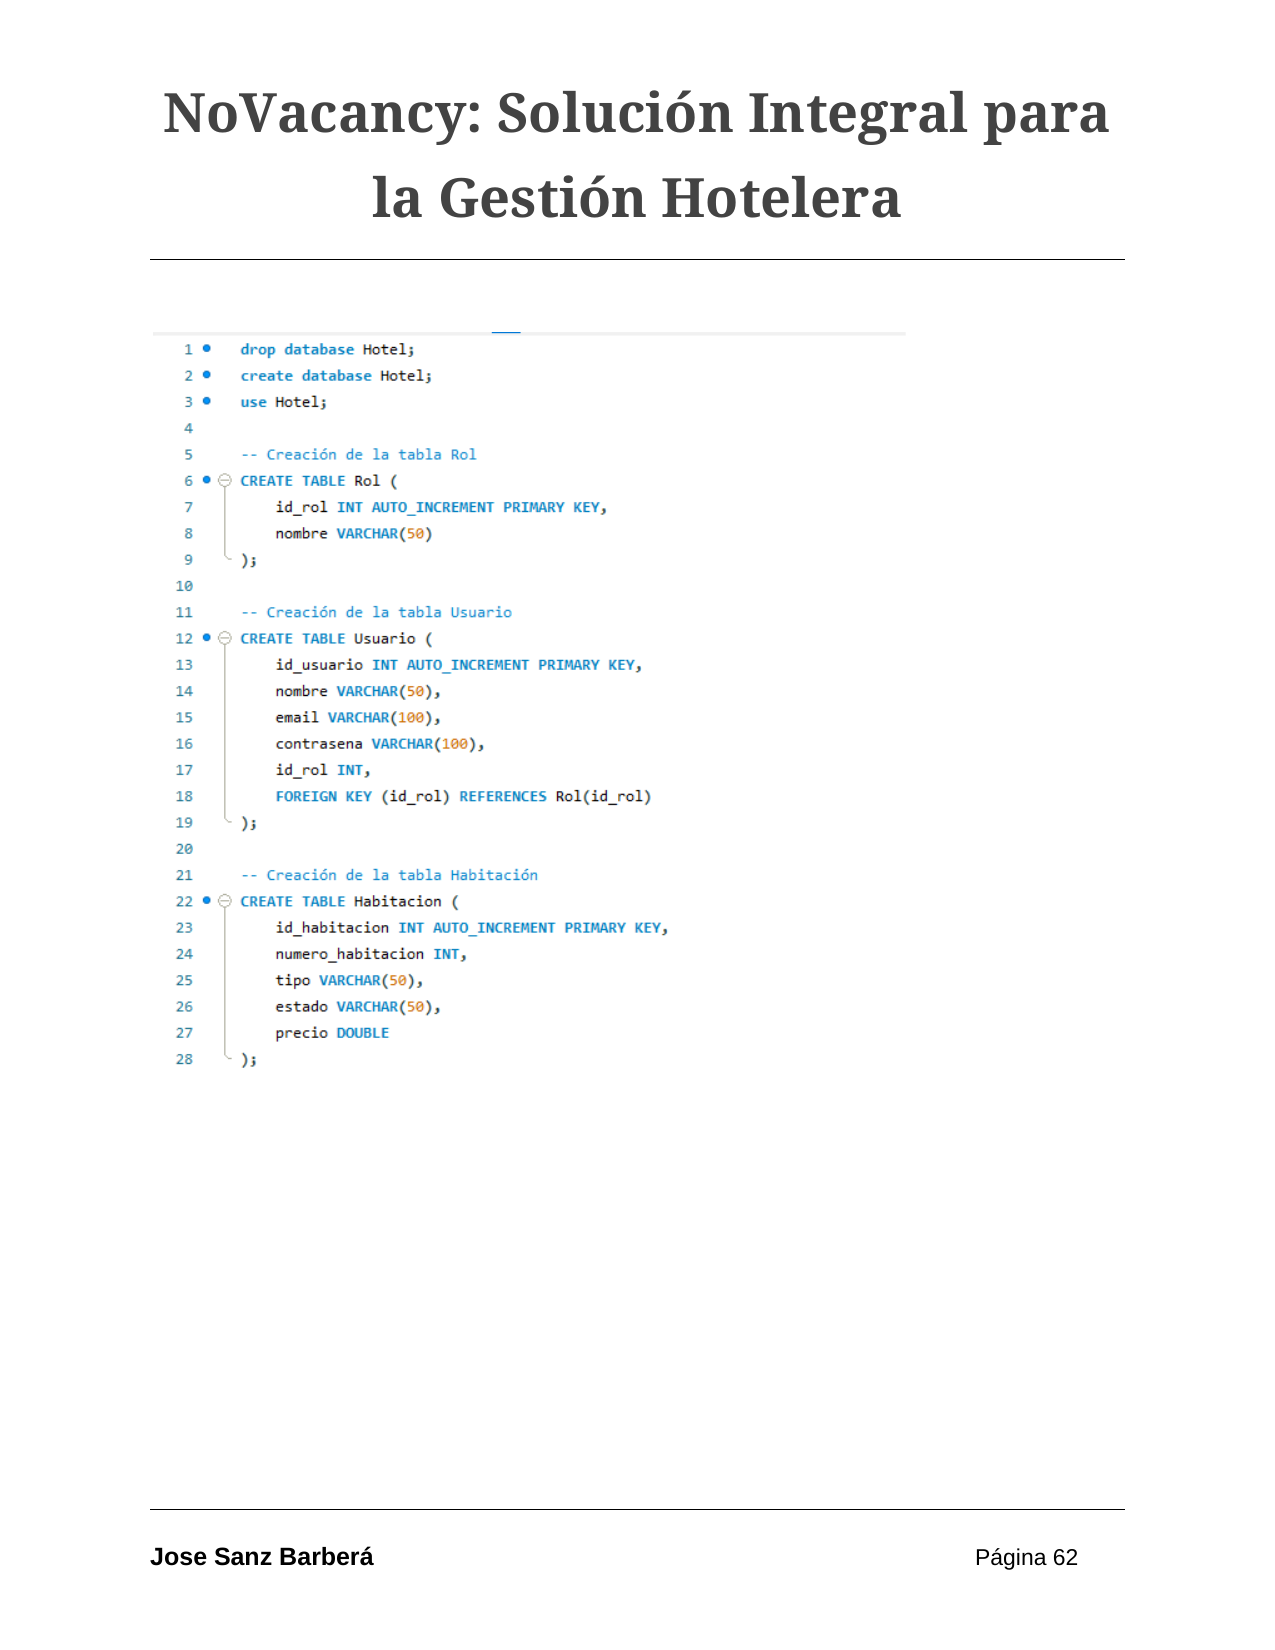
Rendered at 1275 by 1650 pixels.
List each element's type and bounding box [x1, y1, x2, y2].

picture [153, 332, 906, 1078]
